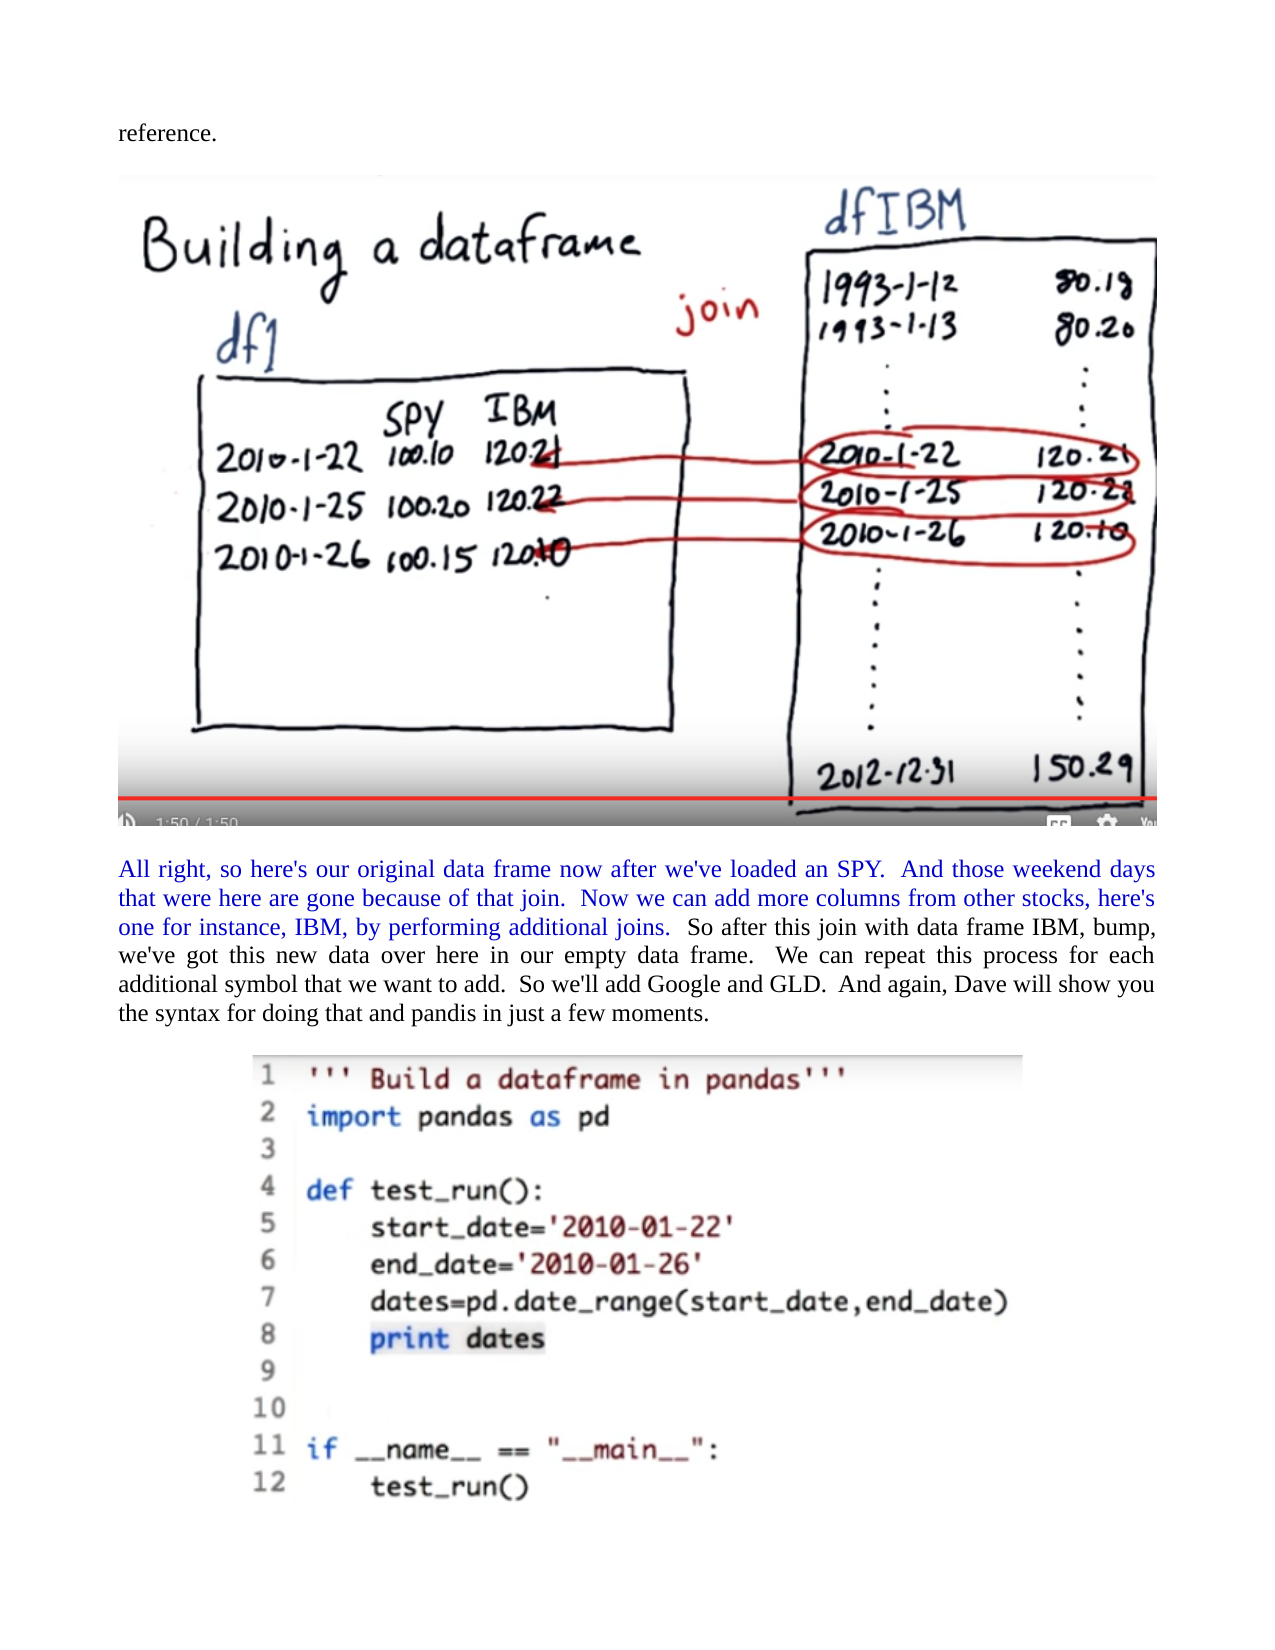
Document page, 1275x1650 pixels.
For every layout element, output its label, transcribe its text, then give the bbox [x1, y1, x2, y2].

picture [118, 175, 1157, 826]
text All right, so here's our original data frame now after we've loaded an SPY. And those weekend days that were here are gone because of that join. Now we can add more columns from other stocks, here's one for instance, IBM, by performing additional joins. So after this join with data frame IBM, bump, we've got this new data over here in our empty data frame. We can repeat this process for each additional symbol that we want to add. So we'll add Google and GLD. And again, Dave will show you the syntax for doing that and pandis in just a few moments. [118, 854, 1157, 1027]
text reference. [118, 118, 1157, 147]
picture [252, 1055, 1023, 1509]
